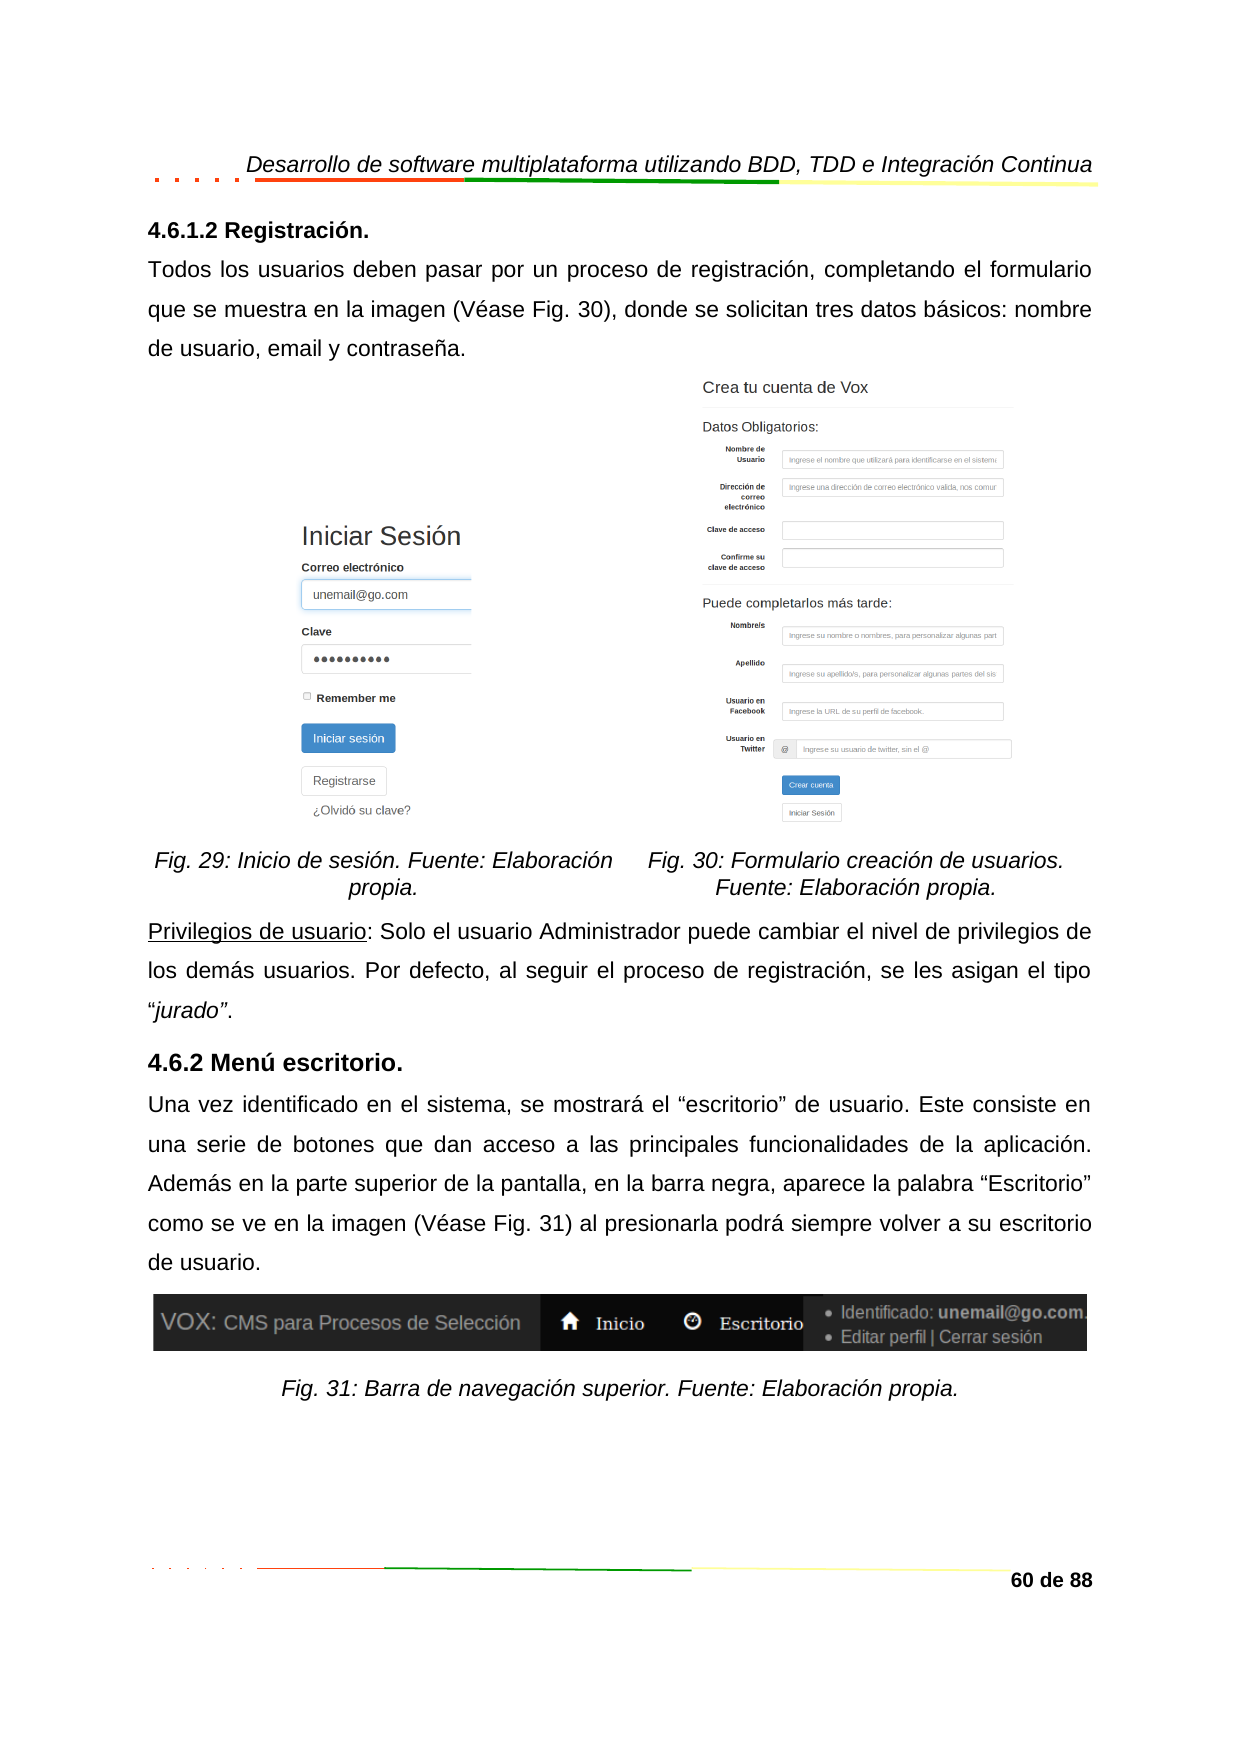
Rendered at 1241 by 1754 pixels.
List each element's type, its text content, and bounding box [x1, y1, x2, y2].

table_cell Fig. 30: Formulario creación de usuarios. Fuente: Elaboración propia. [619, 829, 1093, 918]
picture [295, 522, 472, 823]
table_cell Fig. 29: Inicio de sesión. Fuente: Elaboración propia. [148, 829, 619, 918]
text 4.6.1.2 Registración. [148, 217, 1093, 243]
text Todos los usuarios deben pasar por un proceso de registración, completando el formulario que se muestra en la imagen (Véase Fig. 30), donde se solicitan tres datos básicos: nombre de usuario, email y contraseña. [148, 256, 1093, 361]
table_header [619, 375, 1093, 829]
table_header [148, 1289, 1093, 1356]
table_cell Fig. 31: Barra de navegación superior. Fuente: Elaboración propia. [148, 1356, 1093, 1419]
text 4.6.2 Menú escritorio. [148, 1048, 1093, 1077]
picture [153, 1294, 1087, 1351]
text Privilegios de usuario: Solo el usuario Administrador puede cambiar el nivel de privilegios de los demás usuarios. Por defecto, al seguir el proceso de registración, se les asigan el tipo “jurado”. [148, 918, 1093, 1023]
picture [698, 380, 1014, 824]
table_header [148, 375, 619, 829]
text Una vez identificado en el sistema, se mostrará el “escritorio” de usuario. Este consiste en una serie de botones que dan acceso a las principales funcionalidades de la aplicación. Además en la parte superior de la pantalla, en la barra negra, aparece la palabra “Escritorio” como se ve en la imagen (Véase Fig. 31) al presionarla podrá siempre volver a su escritorio de usuario. [148, 1091, 1093, 1276]
